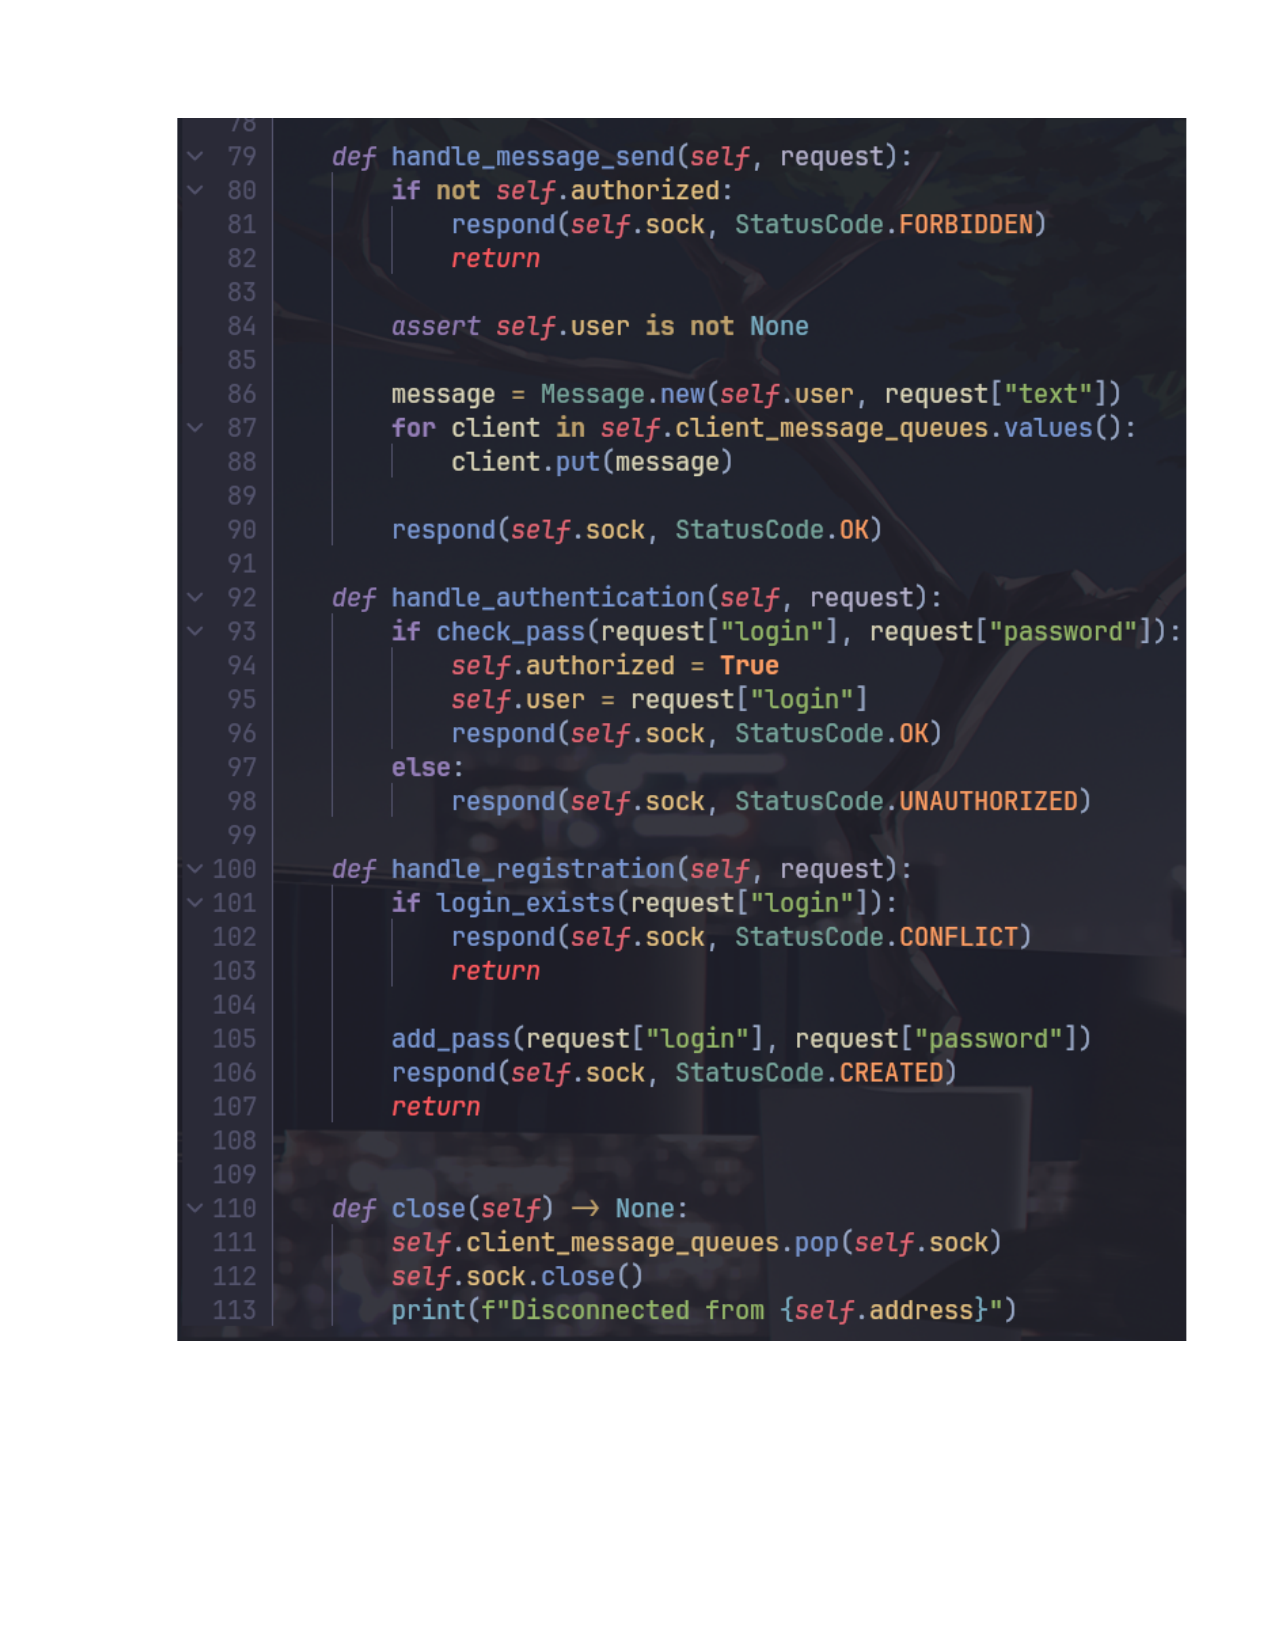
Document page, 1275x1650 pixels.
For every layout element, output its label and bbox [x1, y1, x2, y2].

picture [177, 118, 1187, 1341]
